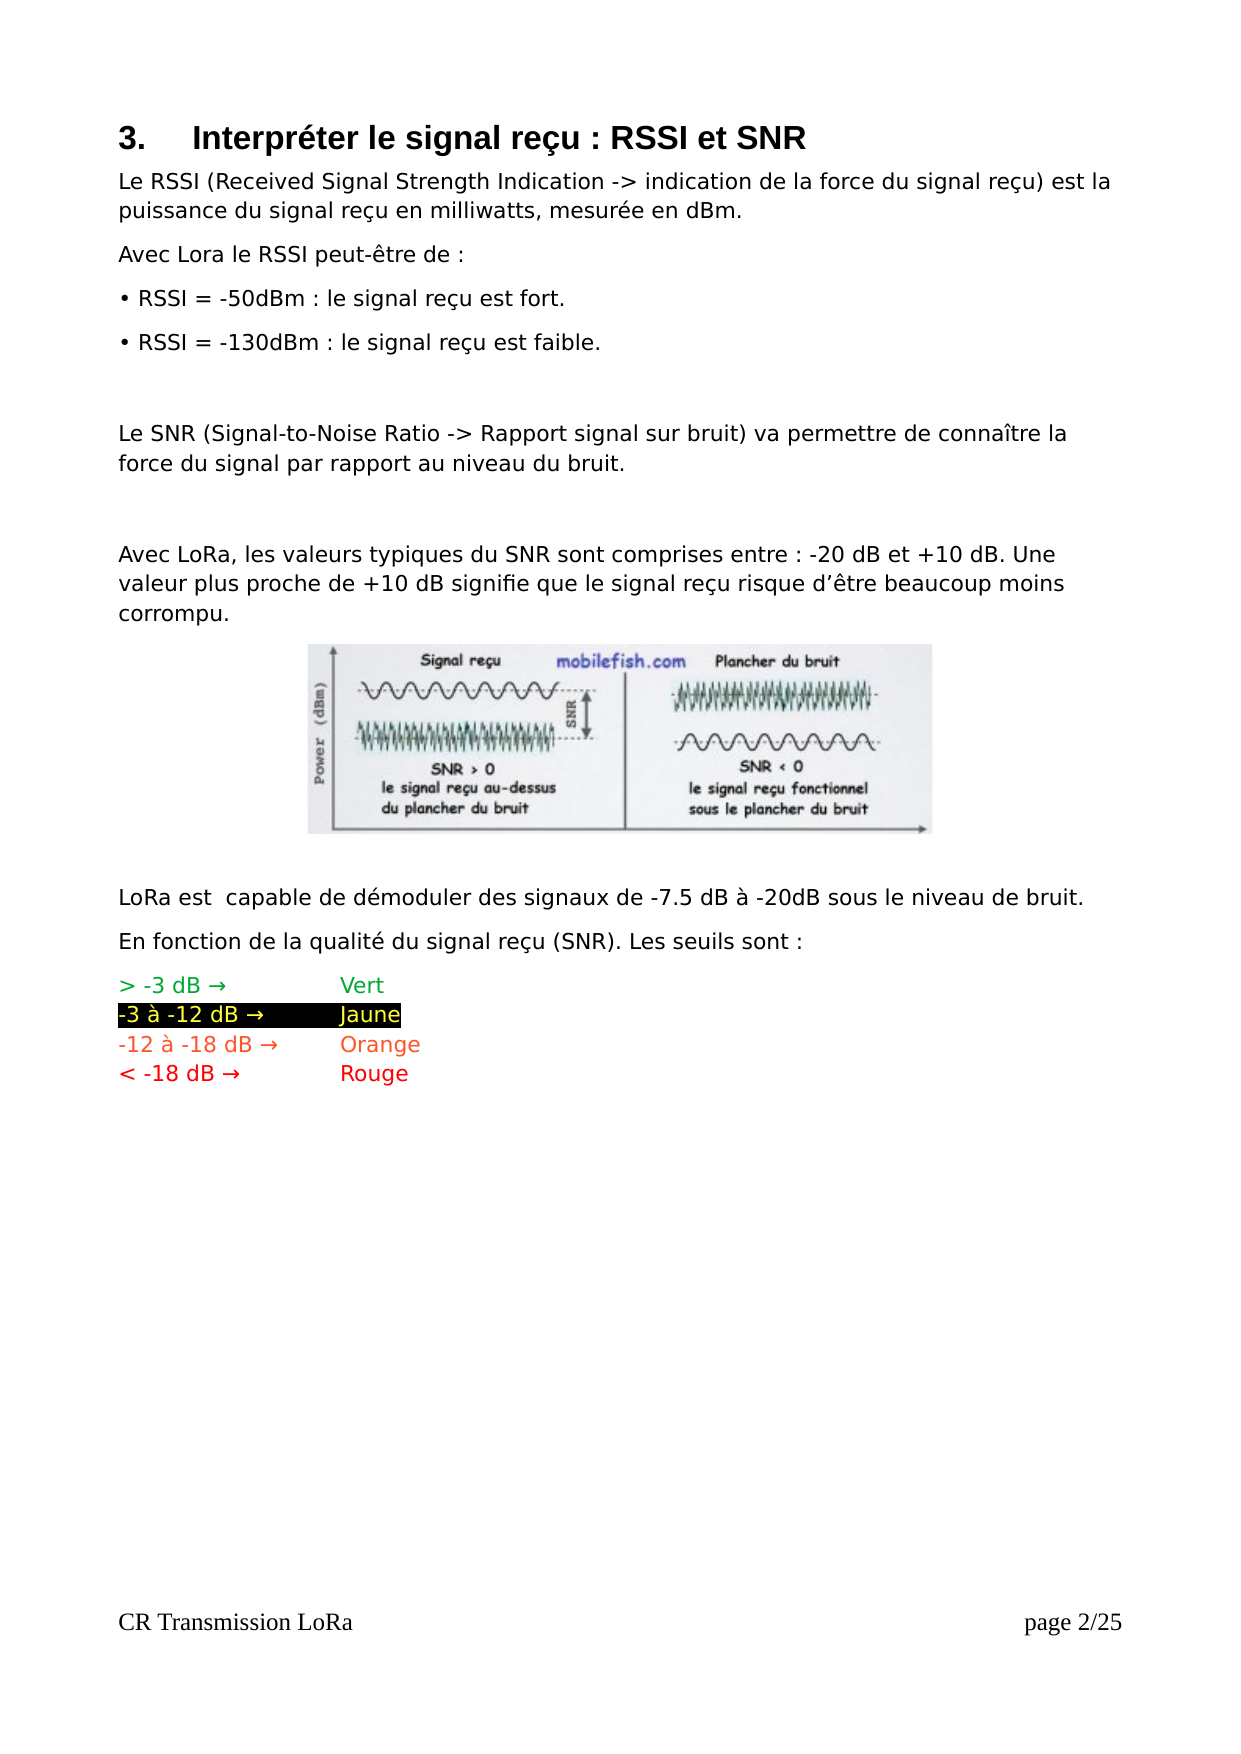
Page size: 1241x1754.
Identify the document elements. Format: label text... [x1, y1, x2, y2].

picture [307, 644, 933, 834]
text • RSSI = -50dBm : le signal reçu est fort. [118, 286, 1122, 312]
text LoRa est capable de démoduler des signaux de -7.5 dB à -20dB sous le niveau de bruit. [118, 885, 1122, 911]
text Avec Lora le RSSI peut-être de : [118, 242, 1122, 268]
text En fonction de la qualité du signal reçu (SNR). Les seuils sont : [118, 929, 1122, 955]
text > -3 dB → Vert -3 à -12 dB → Jaune -12 à -18 dB → Orange < -18 dB → Rouge [118, 973, 1122, 1086]
text Avec LoRa, les valeurs typiques du SNR sont comprises entre : -20 dB et +10 dB. Une valeur plus proche de +10 dB signifie que le signal reçu risque d’être beaucoup moins corrompu. [118, 542, 1122, 626]
subtitle Interpréter le signal reçu : RSSI et SNR [118, 118, 1122, 157]
text Le RSSI (Received Signal Strength Indication -> indication de la force du signal reçu) est la puissance du signal reçu en milliwatts, mesurée en dBm. [118, 169, 1122, 224]
text • RSSI = -130dBm : le signal reçu est faible. [118, 330, 1122, 355]
text Le SNR (Signal-to-Noise Ratio -> Rapport signal sur bruit) va permettre de connaître la force du signal par rapport au niveau du bruit. [118, 421, 1122, 476]
